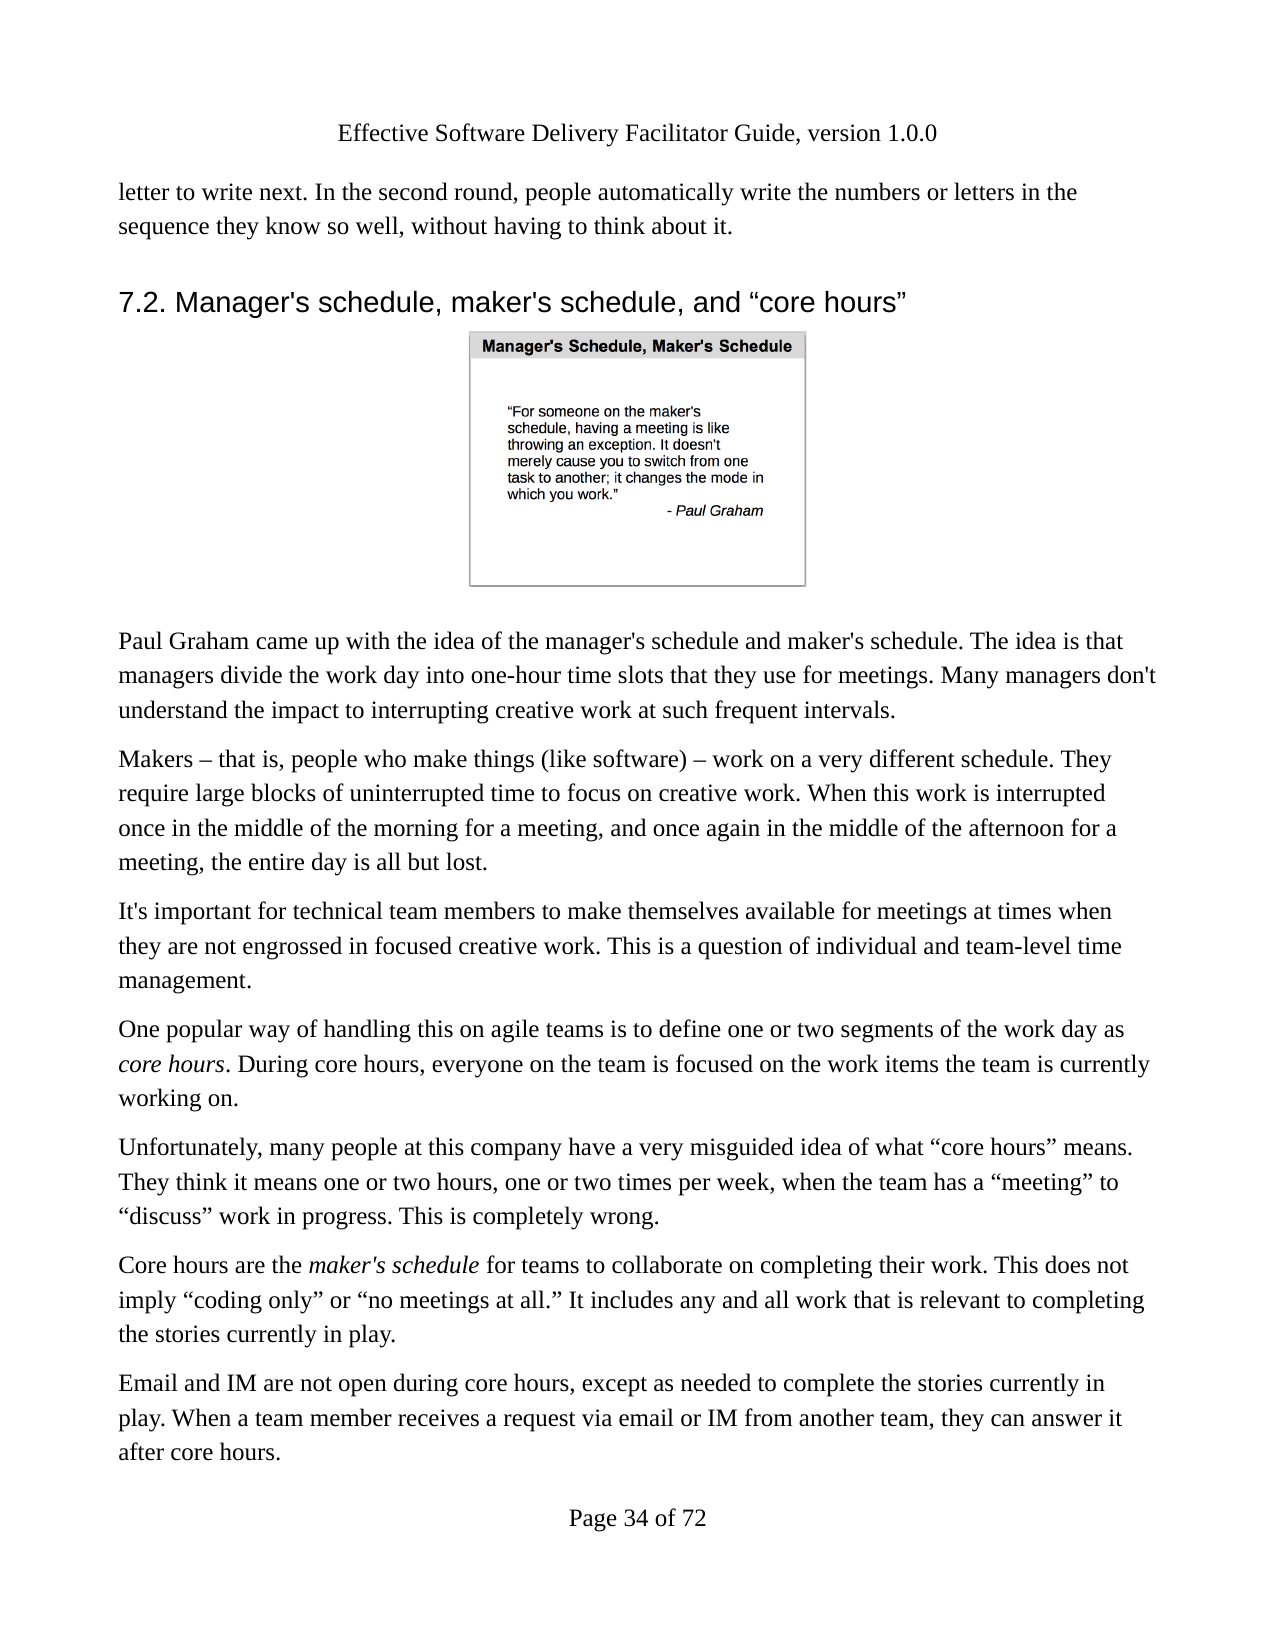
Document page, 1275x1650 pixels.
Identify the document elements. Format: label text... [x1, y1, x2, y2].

text It's important for technical team members to make themselves available for meetings at times when they are not engrossed in focused creative work. This is a question of individual and team-level time management. [118, 896, 1157, 994]
text letter to write next. In the second round, people automatically write the numbers or letters in the sequence they know so well, without having to think about it. [118, 177, 1157, 240]
subtitle 7.2. Manager's schedule, maker's schedule, and “core hours” [118, 285, 1157, 319]
picture [468, 331, 807, 587]
text Core hours are the maker's schedule for teams to collaborate on completing their work. This does not imply “coding only” or “no meetings at all.” It includes any and all work that is relevant to completing the stories currently in play. [118, 1250, 1157, 1348]
text One popular way of handling this on agile teams is to define one or two segments of the work day as core hours. During core hours, everyone on the team is focused on the work items the team is currently working on. [118, 1014, 1157, 1112]
text Unfortunately, many people at this company have a very misguided idea of what “core hours” means. They think it means one or two hours, one or two times per week, when the team has a “meeting” to “discuss” work in progress. This is completely wrong. [118, 1132, 1157, 1230]
text Email and IM are not open during core hours, except as needed to complete the stories currently in play. When a team member receives a request via email or IM from another team, they can answer it after core hours. [118, 1368, 1157, 1466]
text Makers – that is, people who make things (like software) – work on a very different schedule. They require large blocks of uninterrupted time to focus on creative work. When this work is interrupted once in the middle of the morning for a meeting, and once again in the middle of the afternoon for a meeting, the entire day is all but lost. [118, 744, 1157, 876]
text Paul Graham came up with the idea of the manager's schedule and maker's schedule. The idea is that managers divide the work day into one-hour time slots that they use for meetings. Many managers don't understand the impact to interrupting creative work at such frequent intervals. [118, 626, 1157, 723]
